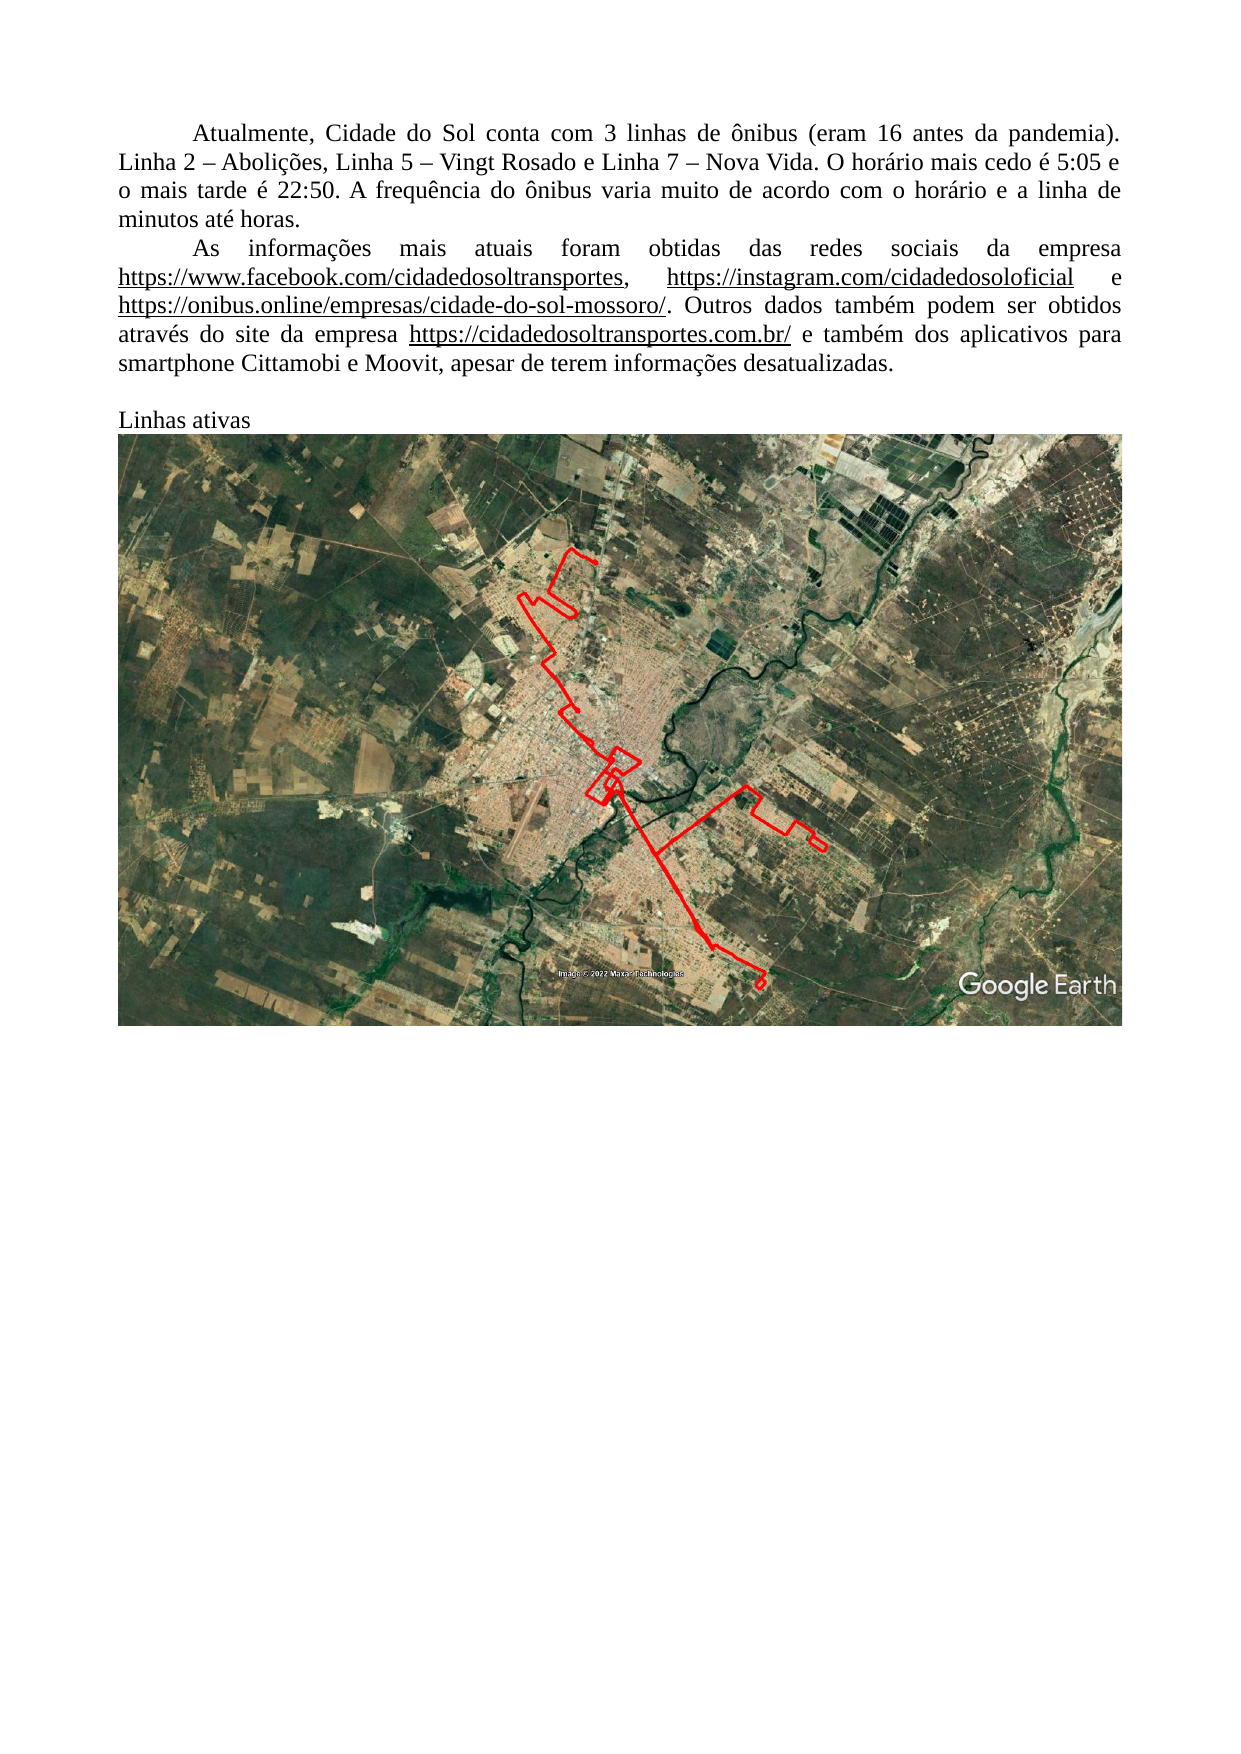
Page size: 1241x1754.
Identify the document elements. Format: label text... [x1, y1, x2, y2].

text Atualmente, Cidade do Sol conta com 3 linhas de ônibus (eram 16 antes da pandemia). Linha 2 – Abolições, Linha 5 – Vingt Rosado e Linha 7 – Nova Vida. O horário mais cedo é 5:05 e o mais tarde é 22:50. A frequência do ônibus varia muito de acordo com o horário e a linha de minutos até horas. [118, 118, 1122, 233]
picture [118, 434, 1123, 1026]
text As informações mais atuais foram obtidas das redes sociais da empresa https://www.facebook.com/cidadedosoltransportes, https://instagram.com/cidadedosoloficial e https://onibus.online/empresas/cidade-do-sol-mossoro/. Outros dados também podem ser obtidos através do site da empresa https://cidadedosoltransportes.com.br/ e também dos aplicativos para smartphone Cittamobi e Moovit, apesar de terem informações desatualizadas. [118, 233, 1122, 377]
text Linhas ativas [118, 406, 1122, 434]
